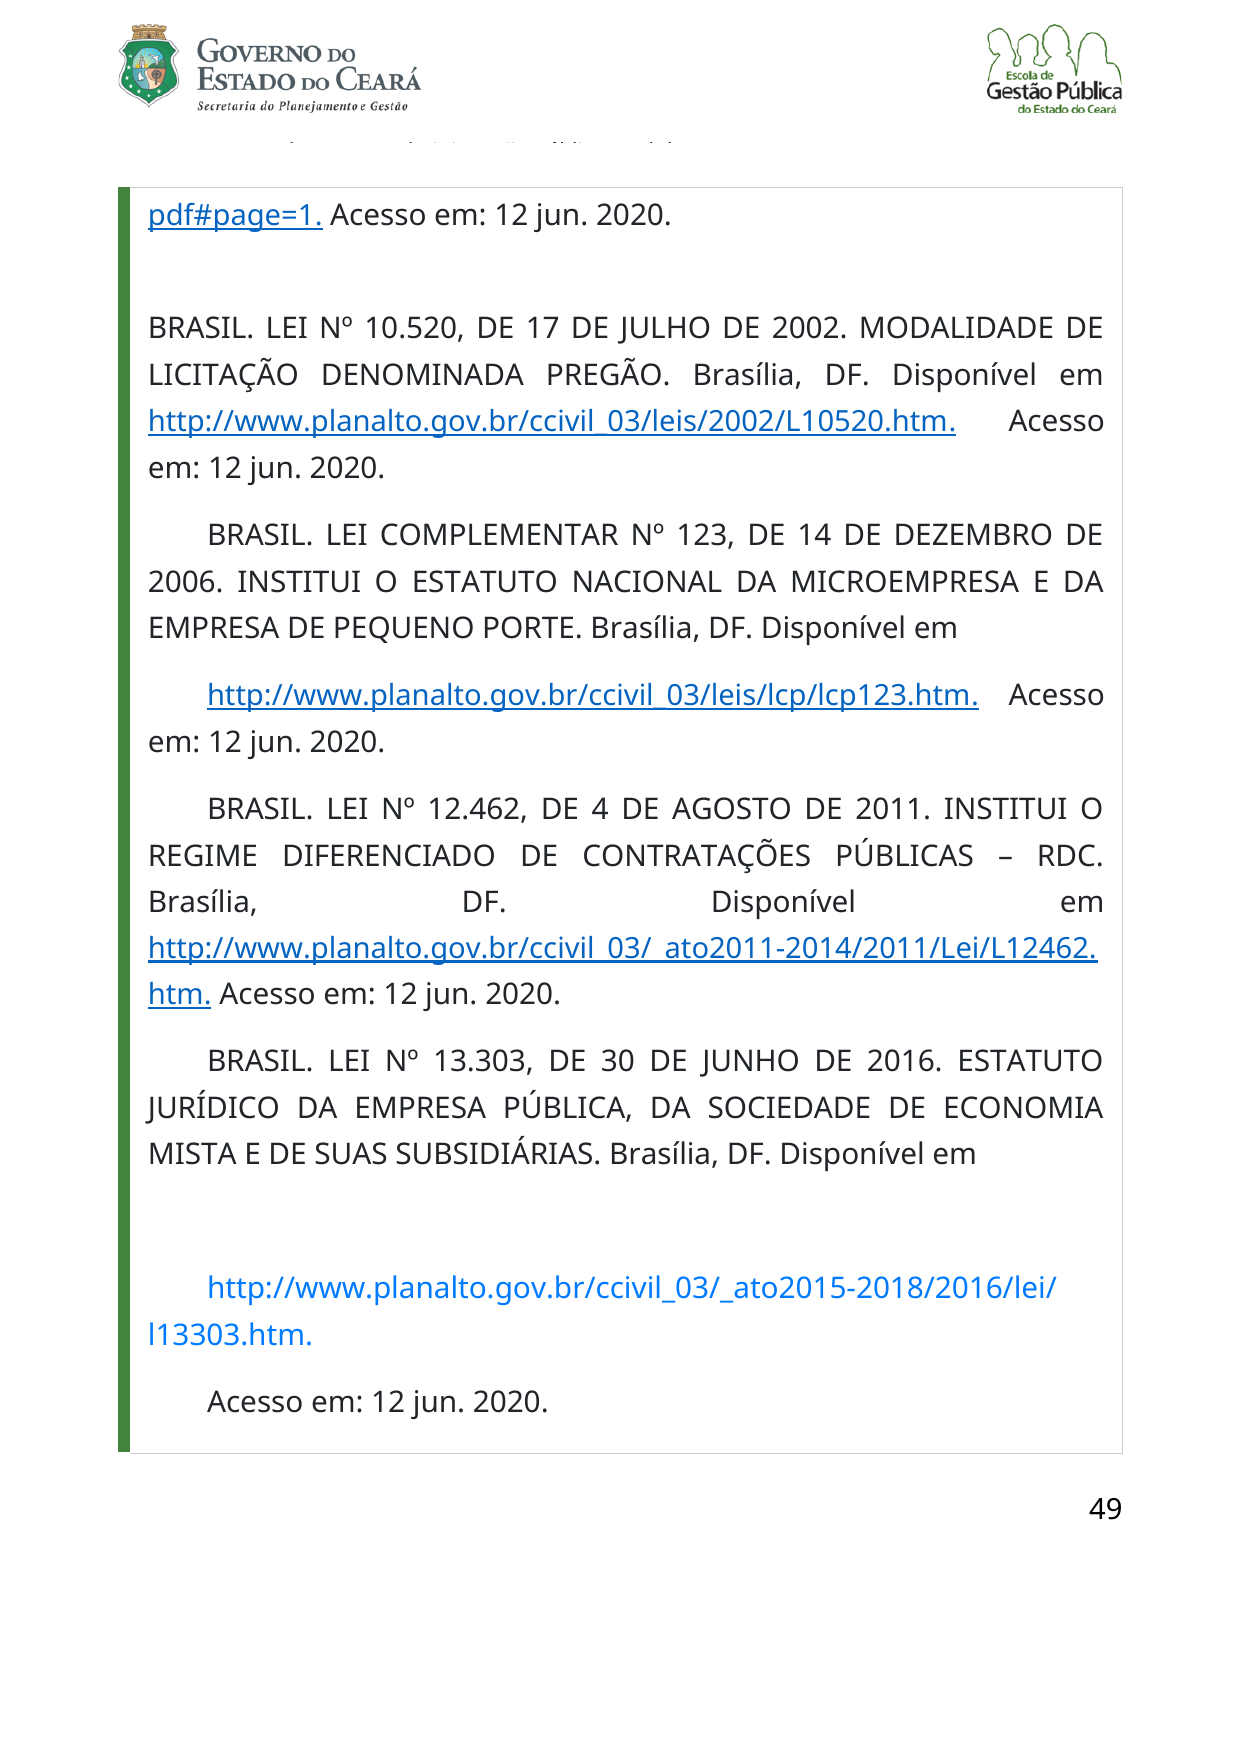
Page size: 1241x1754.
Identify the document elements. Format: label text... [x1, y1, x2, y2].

table_header [118, 187, 130, 1452]
table_header pdf#page=1. Acesso em: 12 jun. 2020. BRASIL. LEI Nº 10.520, DE 17 DE JULHO DE 2002. MODALIDADE DE LICITAÇÃO DENOMINADA PREGÃO. Brasília, DF. Disponível em http://www.planalto.gov.br/ccivil_03/leis/2002/L10520.htm. Acesso em: 12 jun. 2020. BRASIL. LEI COMPLEMENTAR Nº 123, DE 14 DE DEZEMBRO DE 2006. INSTITUI O ESTATUTO NACIONAL DA MICROEMPRESA E DA EMPRESA DE PEQUENO PORTE. Brasília, DF. Disponível em http://www.planalto.gov.br/ccivil_03/leis/lcp/lcp123.htm. Acesso em: 12 jun. 2020. BRASIL. LEI Nº 12.462, DE 4 DE AGOSTO DE 2011. INSTITUI O REGIME DIFERENCIADO DE CONTRATAÇÕES PÚBLICAS – RDC. Brasília, DF. Disponível em http://www.planalto.gov.br/ccivil_03/_ato2011-2014/2011/Lei/L12462.htm. Acesso em: 12 jun. 2020. BRASIL. LEI Nº 13.303, DE 30 DE JUNHO DE 2016. ESTATUTO JURÍDICO DA EMPRESA PÚBLICA, DA SOCIEDADE DE ECONOMIA MISTA E DE SUAS SUBSIDIÁRIAS. Brasília, DF. Disponível em http://www.planalto.gov.br/ccivil_03/_ato2015-2018/2016/lei/l13303.htm. Acesso em: 12 jun. 2020. [130, 188, 1122, 1452]
picture [118, 24, 1122, 113]
